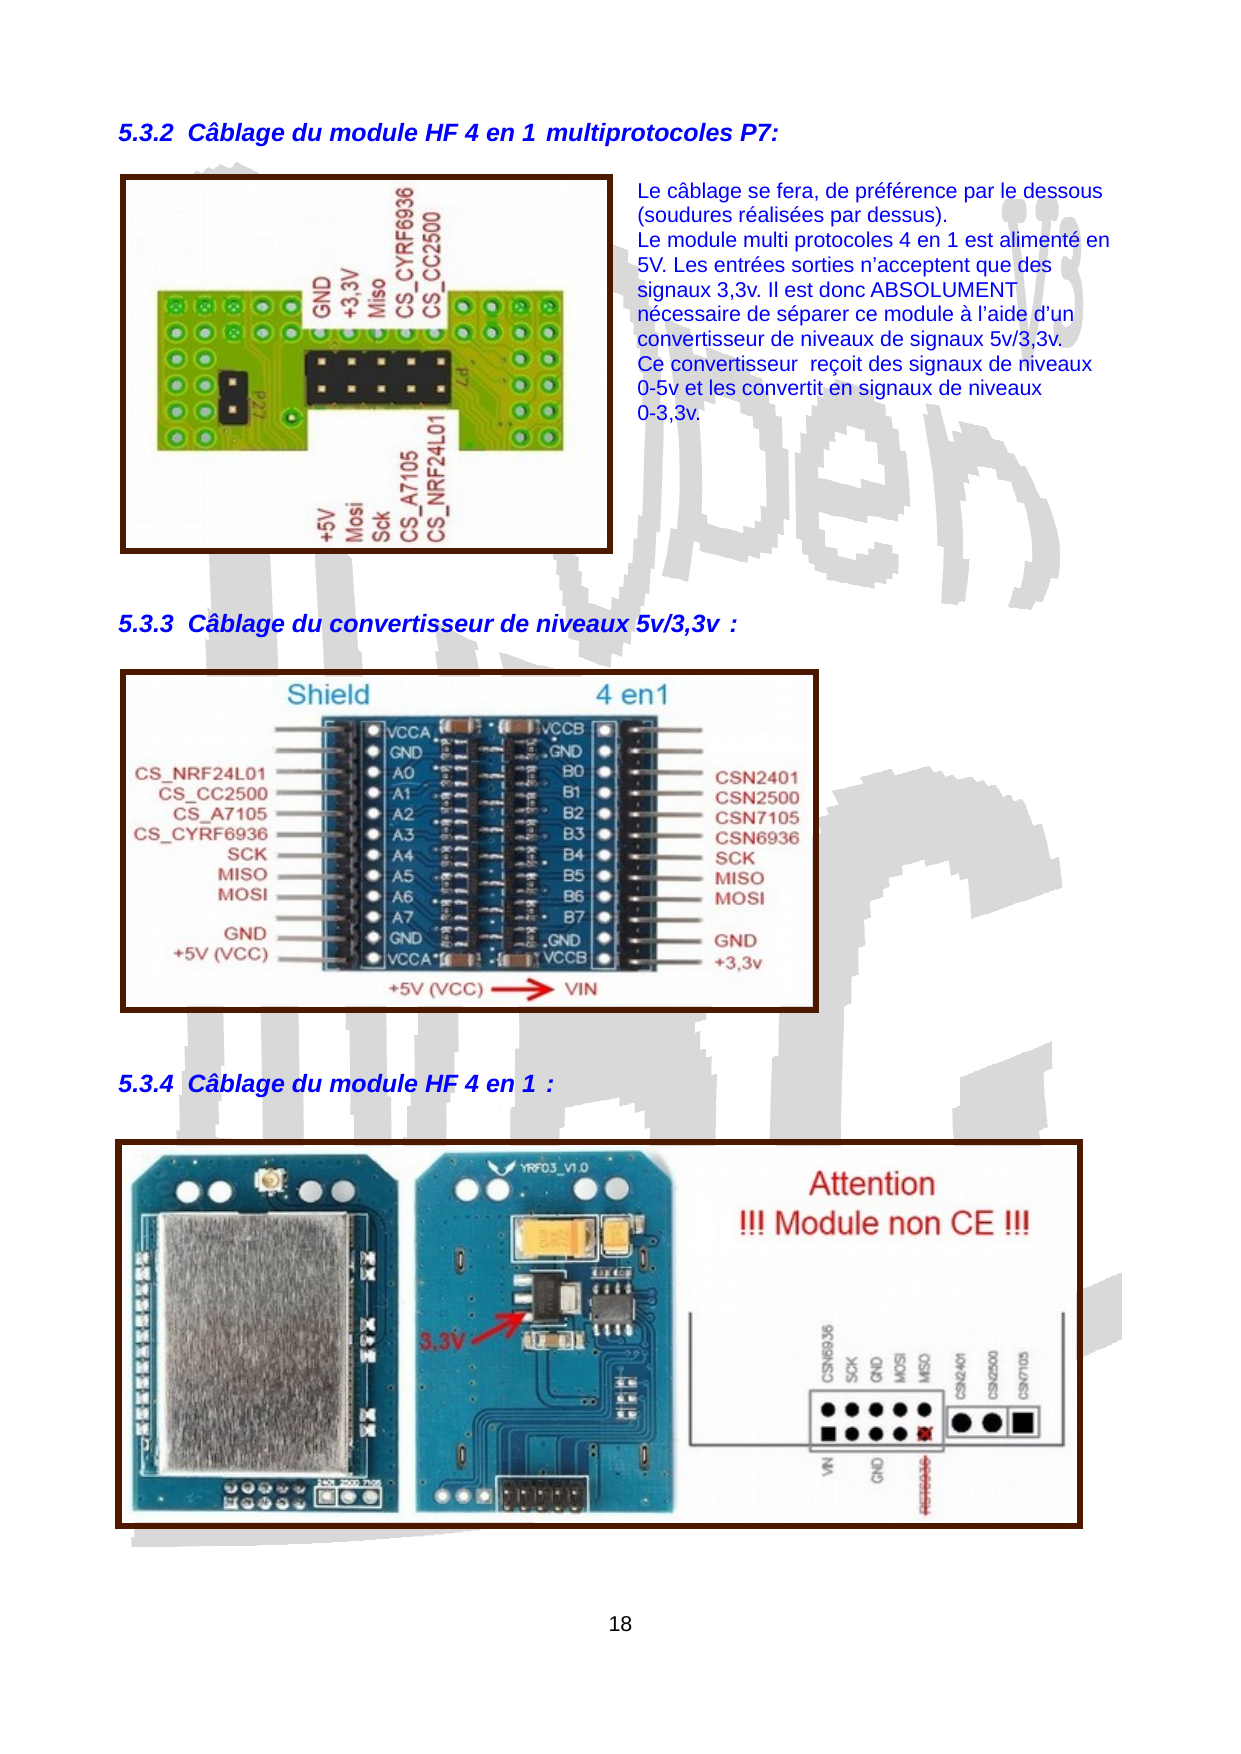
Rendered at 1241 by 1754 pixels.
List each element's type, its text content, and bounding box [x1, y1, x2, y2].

text Ce convertisseur reçoit des signaux de niveaux 0-5v et les convertit en signaux de niveaux [613, 351, 1122, 400]
picture [124, 1147, 1075, 1522]
text Le câblage se fera, de préférence par le dessous (soudures réalisées par dessus). [613, 178, 1122, 227]
text 0-3,3v. [613, 400, 1122, 425]
picture [128, 677, 811, 1005]
subtitle 5.3.4 Câblage du module HF 4 en 1 : [118, 1069, 1122, 1098]
text Le module multi protocoles 4 en 1 est alimenté en 5V. Les entrées sorties n’acceptent que des signaux 3,3v. Il est donc ABSOLUMENT nécessaire de séparer ce module à l’aide d’un convertisseur de niveaux de signaux 5v/3,3v. [613, 227, 1122, 351]
subtitle 5.3.3 Câblage du convertisseur de niveaux 5v/3,3v : [118, 609, 1122, 638]
picture [126, 180, 607, 548]
subtitle 5.3.2 Câblage du module HF 4 en 1 multiprotocoles P7: [118, 118, 1122, 147]
